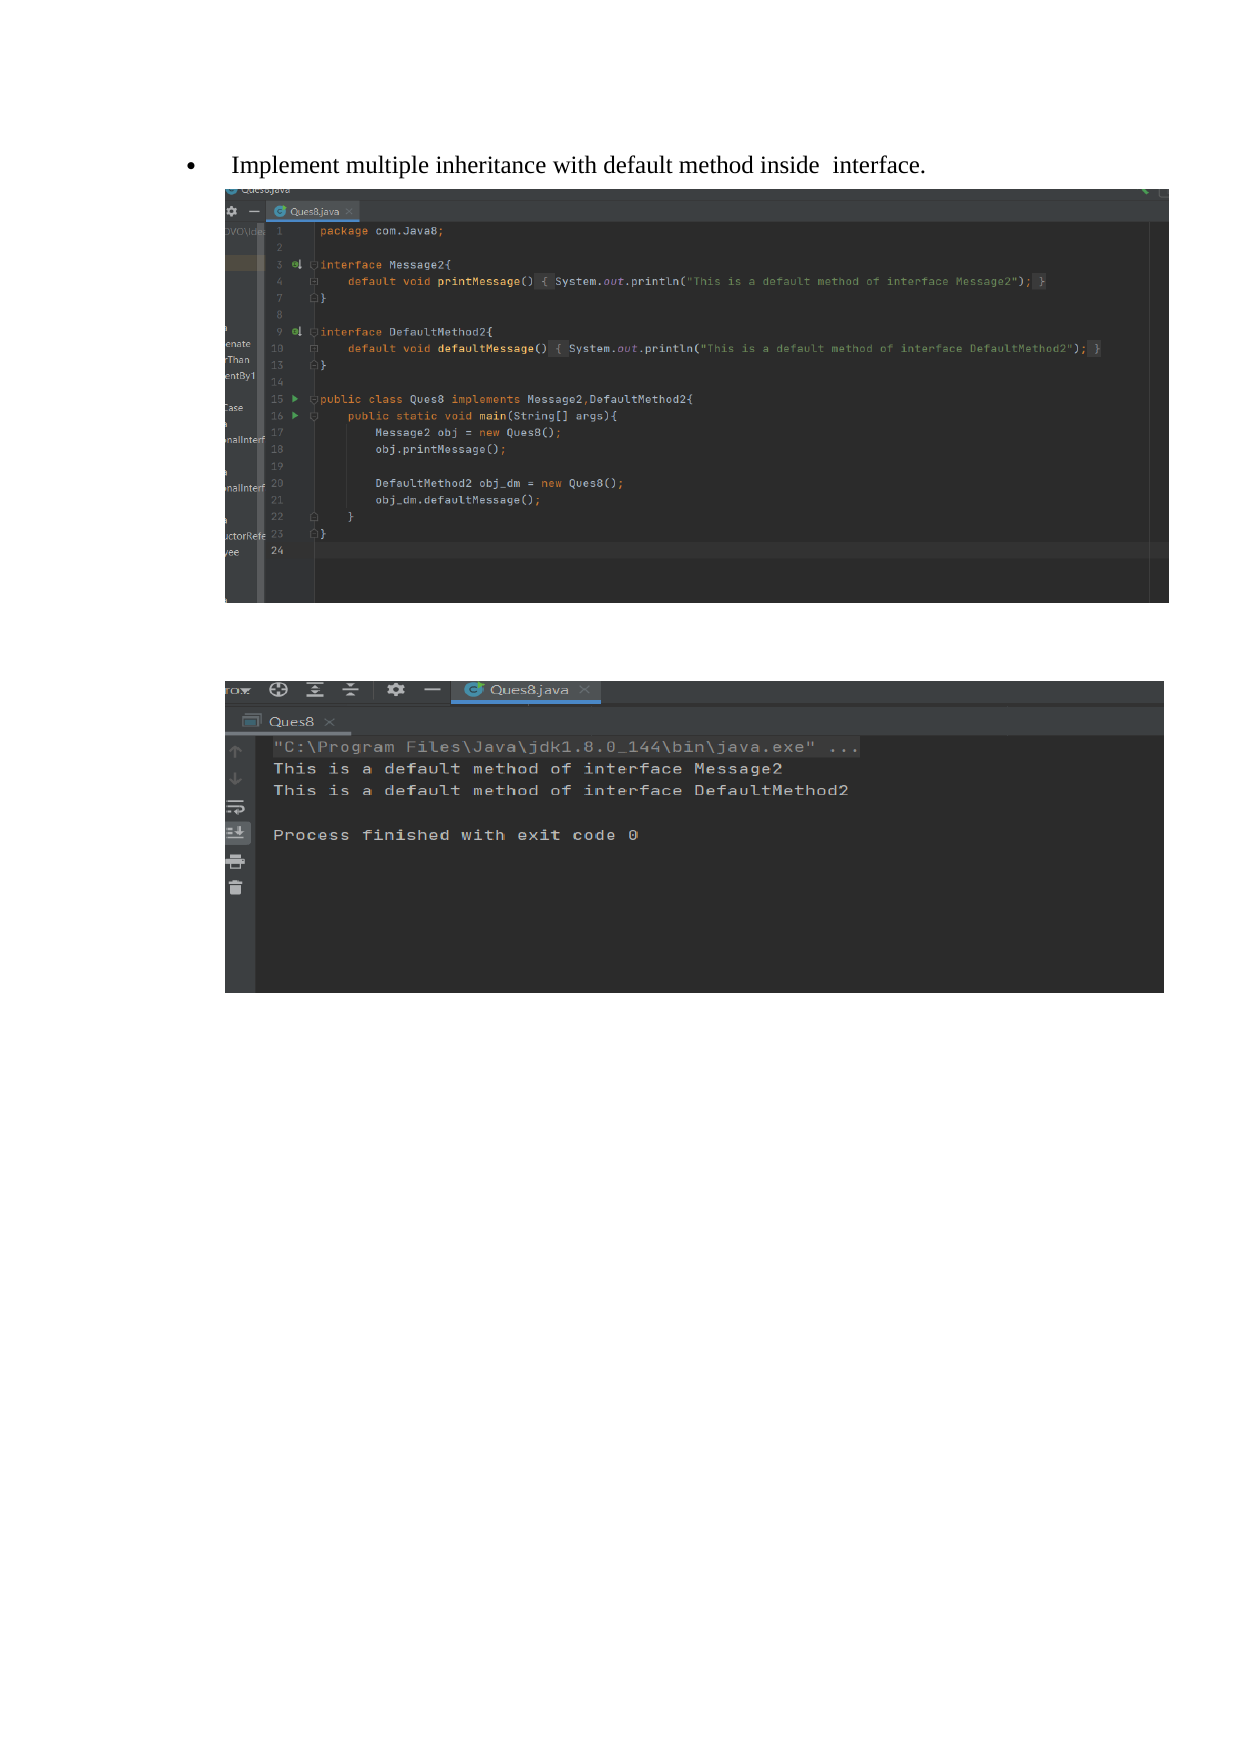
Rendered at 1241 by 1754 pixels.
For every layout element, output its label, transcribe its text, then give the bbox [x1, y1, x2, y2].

picture [225, 681, 344, 806]
list Implement multiple inheritance with default method inside interface. [187, 150, 1090, 179]
picture [225, 189, 1169, 603]
